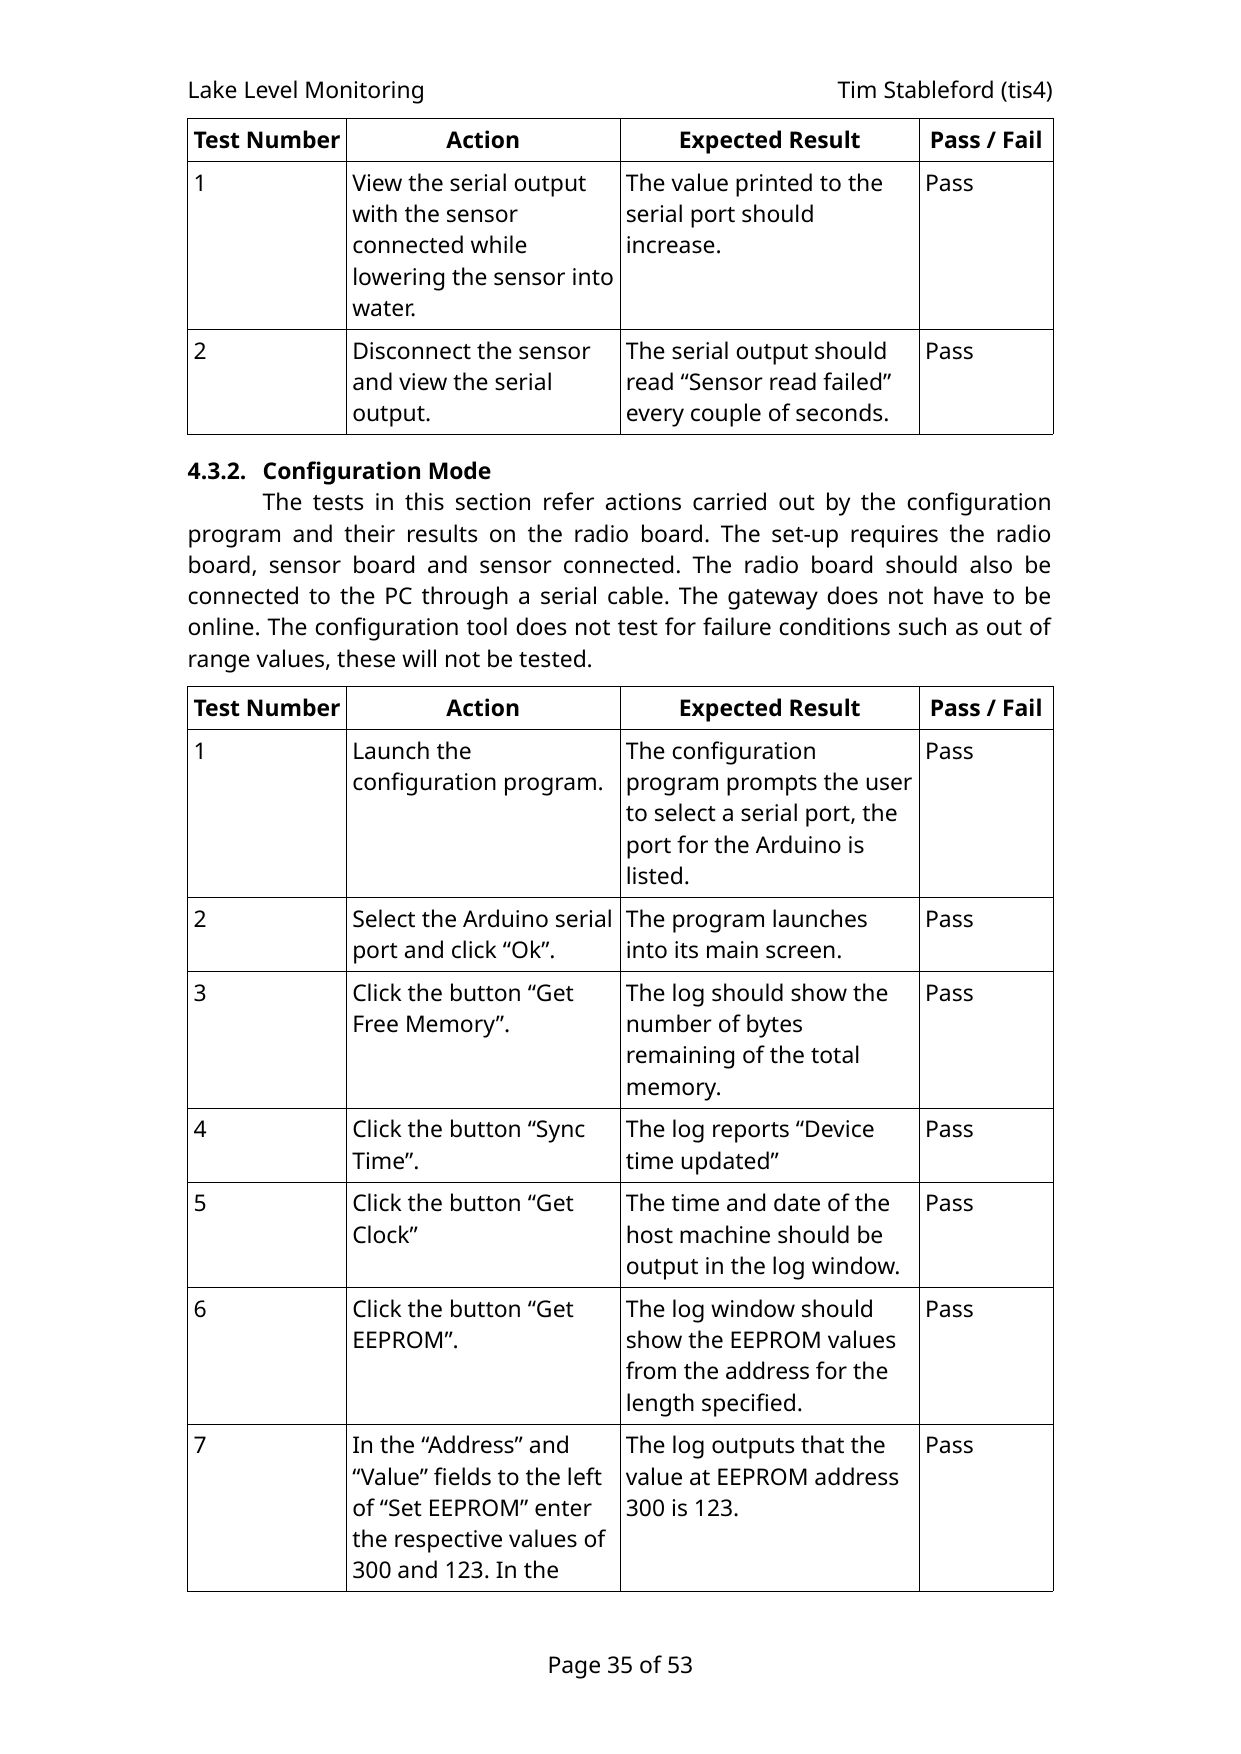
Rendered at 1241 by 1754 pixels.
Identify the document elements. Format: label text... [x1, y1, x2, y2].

table_cell Pass [920, 1288, 1053, 1423]
table_cell Click the button “Get EEPROM”. [347, 1288, 620, 1423]
table_cell The serial output should read “Sensor read failed” every couple of seconds. [621, 330, 919, 434]
table_header Test Number [188, 687, 346, 729]
table_cell The log should show the number of bytes remaining of the total memory. [621, 972, 919, 1107]
table_cell In the “Address” and “Value” fields to the left of “Set EEPROM” enter the respective values of 300 and 123. In the [347, 1425, 620, 1591]
table_cell 1 [188, 162, 346, 329]
table_cell Pass [920, 1183, 1053, 1287]
table_cell Pass [920, 730, 1053, 897]
subtitle Configuration Mode [187, 455, 1053, 486]
table_cell 3 [188, 972, 346, 1107]
table_cell Launch the configuration program. [347, 730, 620, 897]
table_cell 2 [188, 330, 346, 434]
table_header Expected Result [621, 119, 919, 161]
table_header Test Number [188, 119, 346, 161]
table_cell Pass [920, 972, 1053, 1107]
table_cell The program launches into its main screen. [621, 898, 919, 971]
table_cell The log outputs that the value at EEPROM address 300 is 123. [621, 1425, 919, 1591]
table_header Pass / Fail [920, 687, 1053, 729]
table_cell 1 [188, 730, 346, 897]
table_cell Pass [920, 1109, 1053, 1182]
table_cell 5 [188, 1183, 346, 1287]
table_cell The log window should show the EEPROM values from the address for the length specified. [621, 1288, 919, 1423]
table_cell Pass [920, 162, 1053, 329]
table_cell Select the Arduino serial port and click “Ok”. [347, 898, 620, 971]
table_cell The configuration program prompts the user to select a serial port, the port for the Arduino is listed. [621, 730, 919, 897]
table_header Action [347, 119, 620, 161]
table_header Expected Result [621, 687, 919, 729]
table_cell 2 [188, 898, 346, 971]
table_cell The value printed to the serial port should increase. [621, 162, 919, 329]
table_cell The log reports “Device time updated” [621, 1109, 919, 1182]
table_cell The time and date of the host machine should be output in the log window. [621, 1183, 919, 1287]
table_cell Pass [920, 1425, 1053, 1591]
table_cell Pass [920, 898, 1053, 971]
table_cell Pass [920, 330, 1053, 434]
table_cell View the serial output with the sensor connected while lowering the sensor into water. [347, 162, 620, 329]
table_cell 4 [188, 1109, 346, 1182]
table_cell 7 [188, 1425, 346, 1591]
table_cell Click the button “Get Clock” [347, 1183, 620, 1287]
table_header Action [347, 687, 620, 729]
table_cell Click the button “Sync Time”. [347, 1109, 620, 1182]
table_header Pass / Fail [920, 119, 1053, 161]
table_cell Disconnect the sensor and view the serial output. [347, 330, 620, 434]
text The tests in this section refer actions carried out by the configuration program and their results on the radio board. The set-up requires the radio board, sensor board and sensor connected. The radio board should also be connected to the PC through a serial cable. The gateway does not have to be online. The configuration tool does not test for failure conditions such as out of range values, these will not be tested. [187, 486, 1053, 674]
table_cell 6 [188, 1288, 346, 1423]
table_cell Click the button “Get Free Memory”. [347, 972, 620, 1107]
